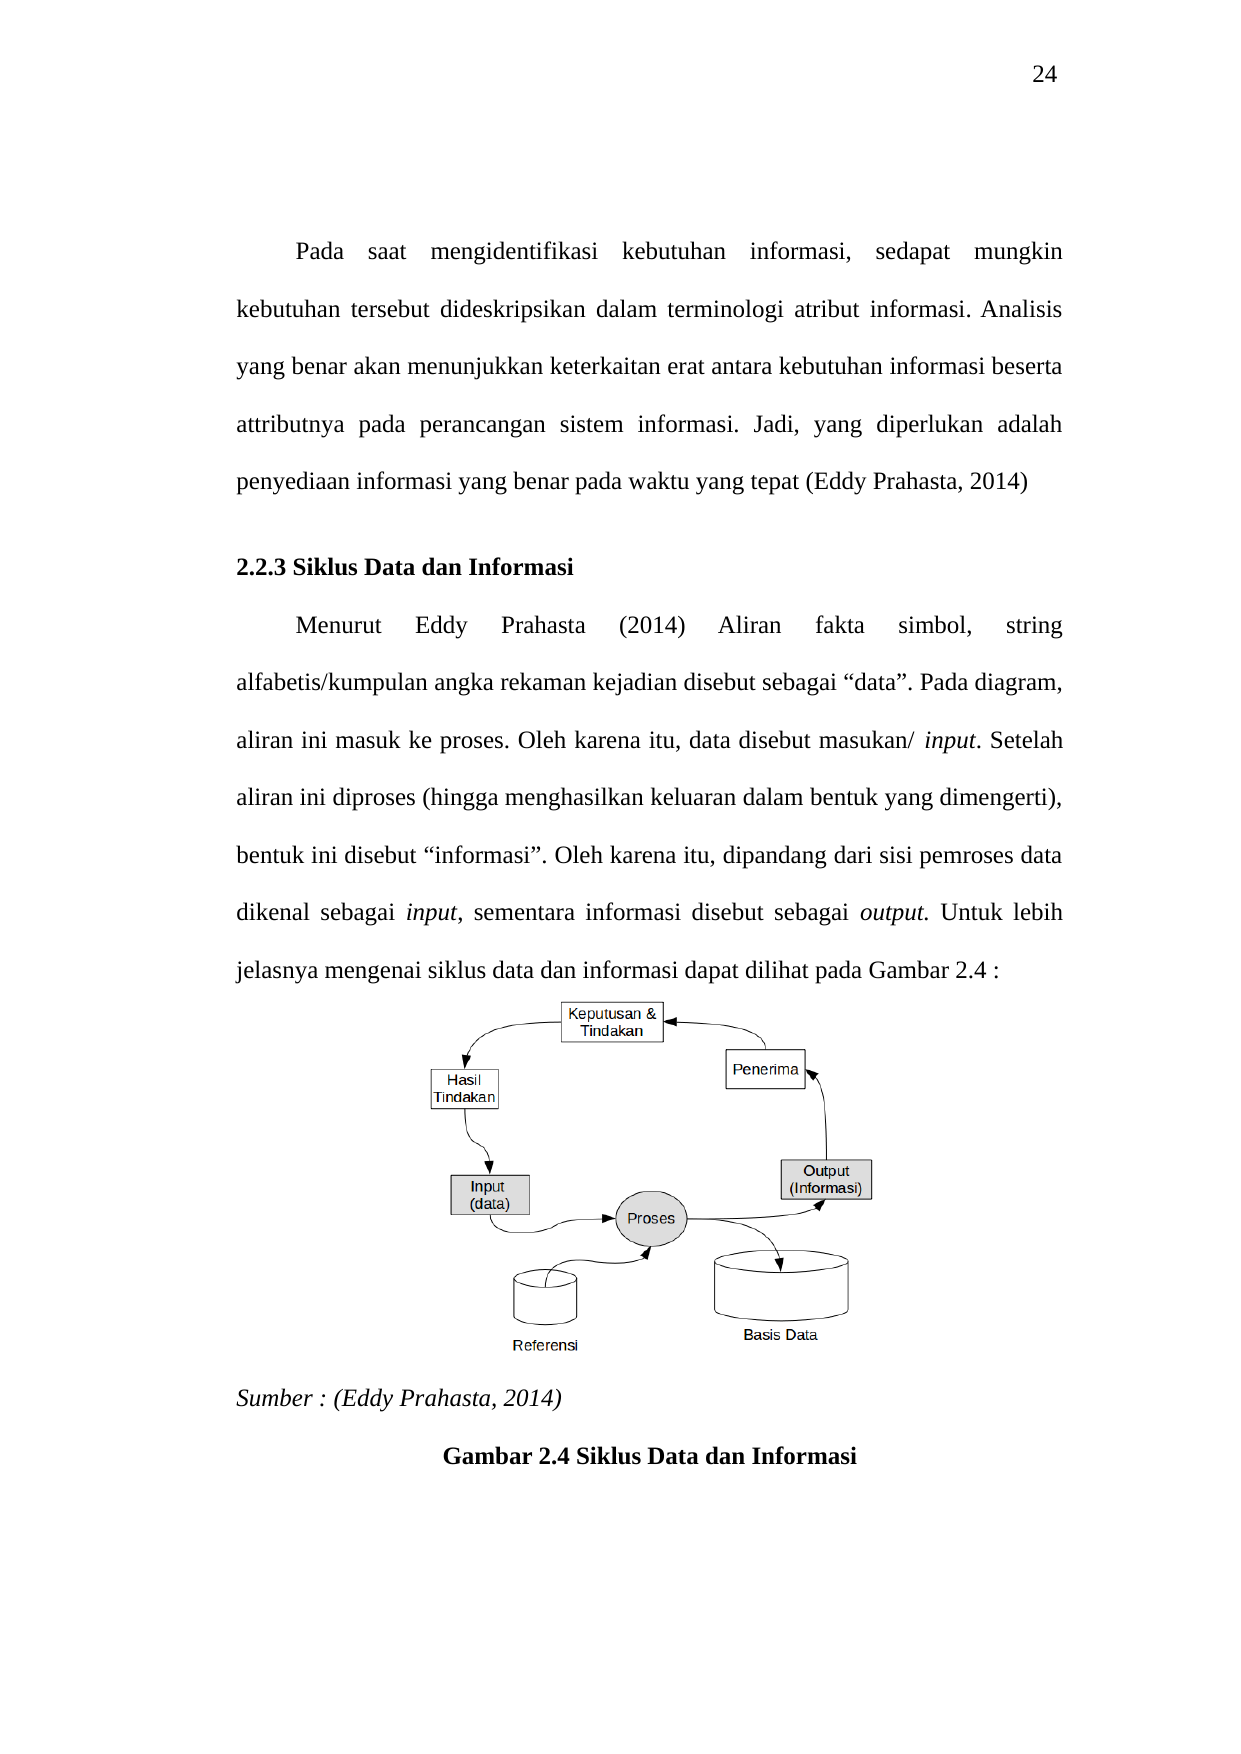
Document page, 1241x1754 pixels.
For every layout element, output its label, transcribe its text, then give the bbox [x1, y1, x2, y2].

text Sumber : (Eddy Prahasta, 2014) [236, 1012, 1063, 1412]
picture [421, 997, 879, 1355]
subtitle 2.2.3 Siklus Data dan Informasi [236, 552, 1063, 581]
text Pada saat mengidentifikasi kebutuhan informasi, sedapat mungkin kebutuhan tersebut dideskripsikan dalam terminologi atribut informasi. Analisis yang benar akan menunjukkan keterkaitan erat antara kebutuhan informasi beserta attributnya pada perancangan sistem informasi. Jadi, yang diperlukan adalah penyediaan informasi yang benar pada waktu yang tepat (Eddy Prahasta, 2014) [236, 236, 1063, 495]
text Menurut Eddy Prahasta (2014) Aliran fakta simbol, string alfabetis/kumpulan angka rekaman kejadian disebut sebagai “data”. Pada diagram, aliran ini masuk ke proses. Oleh karena itu, data disebut masukan/ input. Setelah aliran ini diproses (hingga menghasilkan keluaran dalam bentuk yang dimengerti), bentuk ini disebut “informasi”. Oleh karena itu, dipandang dari sisi pemroses data dikenal sebagai input, sementara informasi disebut sebagai output. Untuk lebih jelasnya mengenai siklus data dan informasi dapat dilihat pada Gambar 2.4 : [236, 610, 1063, 984]
text Gambar 2.4 Siklus Data dan Informasi [236, 1441, 1063, 1470]
